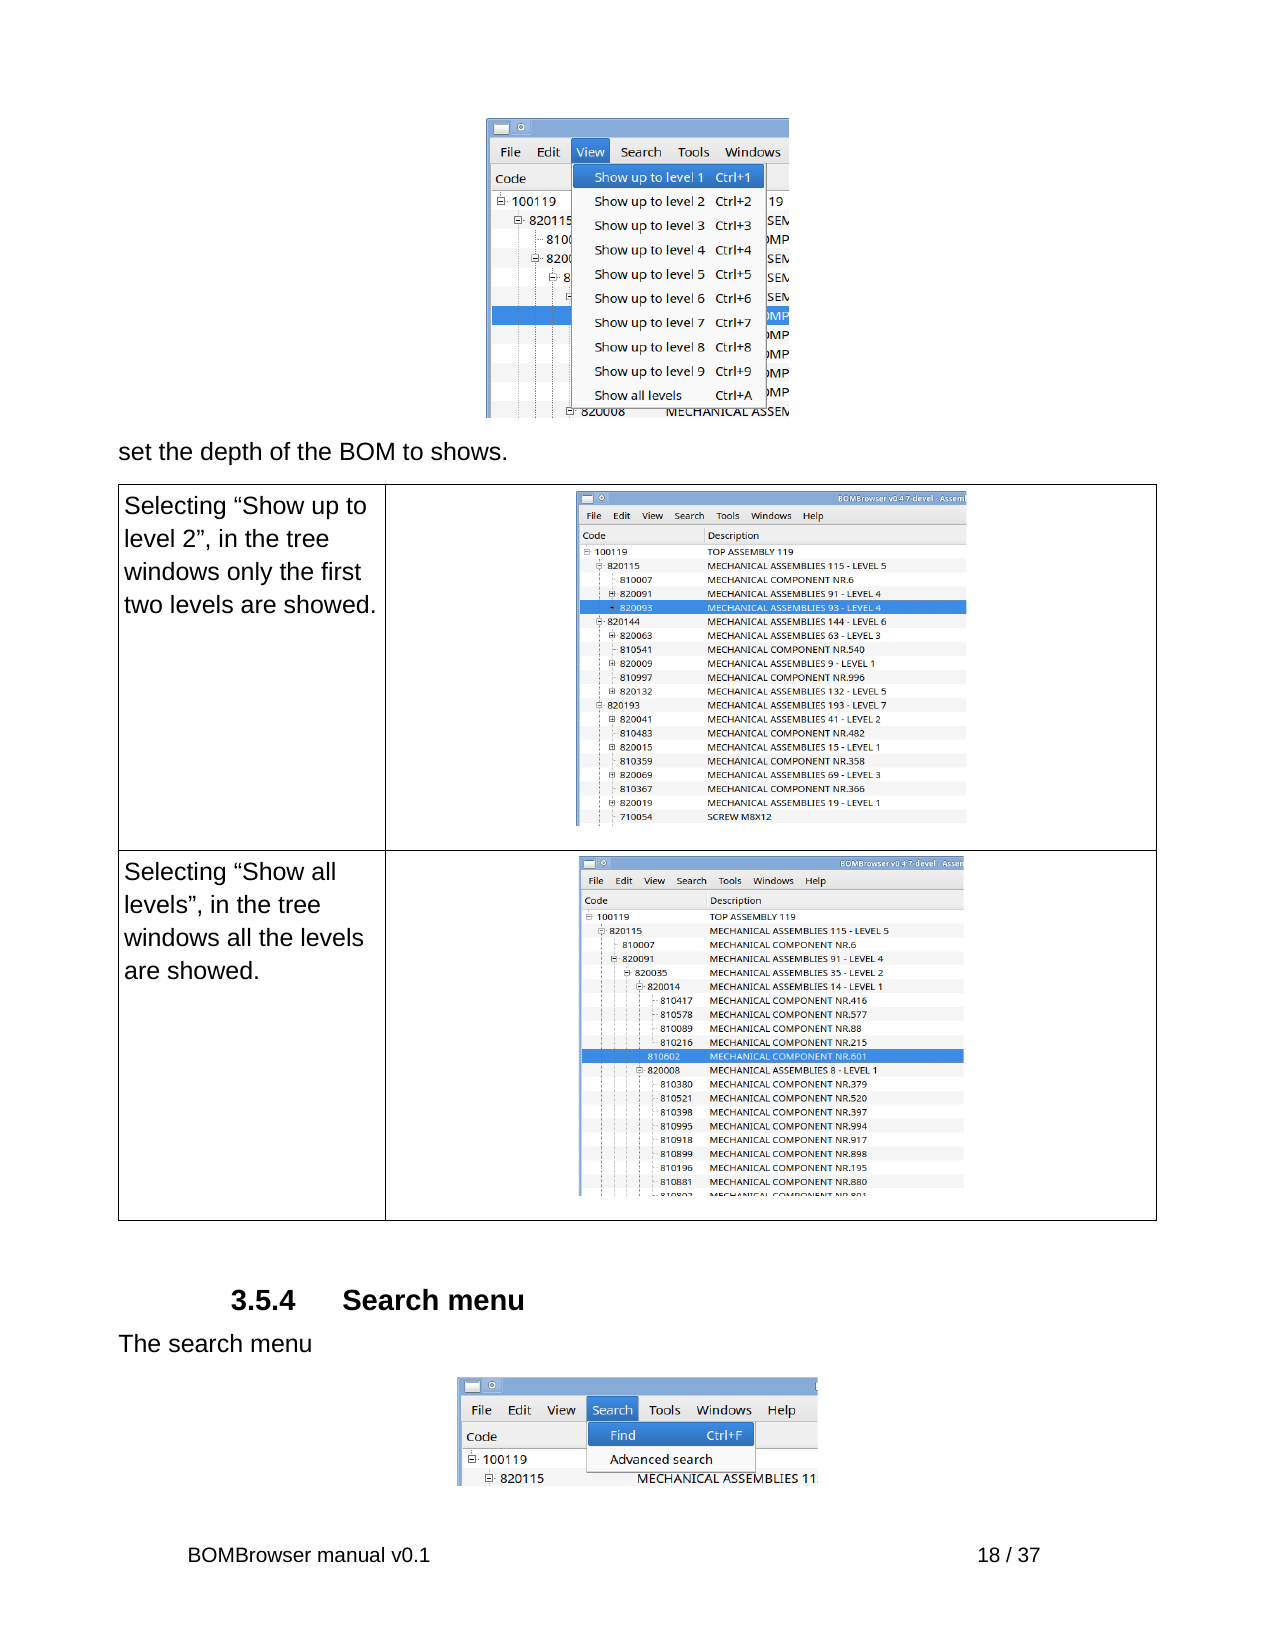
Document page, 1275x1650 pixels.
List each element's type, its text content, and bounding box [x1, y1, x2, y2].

table_header Selecting “Show up to level 2”, in the tree windows only the first two levels are showed. [119, 485, 385, 850]
table_cell Selecting “Show all levels”, in the tree windows all the levels are showed. [119, 851, 385, 1220]
text The search menu [118, 1329, 1157, 1358]
table_cell [386, 851, 1156, 1220]
subtitle Search menu [231, 1283, 1157, 1317]
text set the depth of the BOM to shows. [118, 437, 1157, 466]
table_header [386, 485, 1156, 850]
